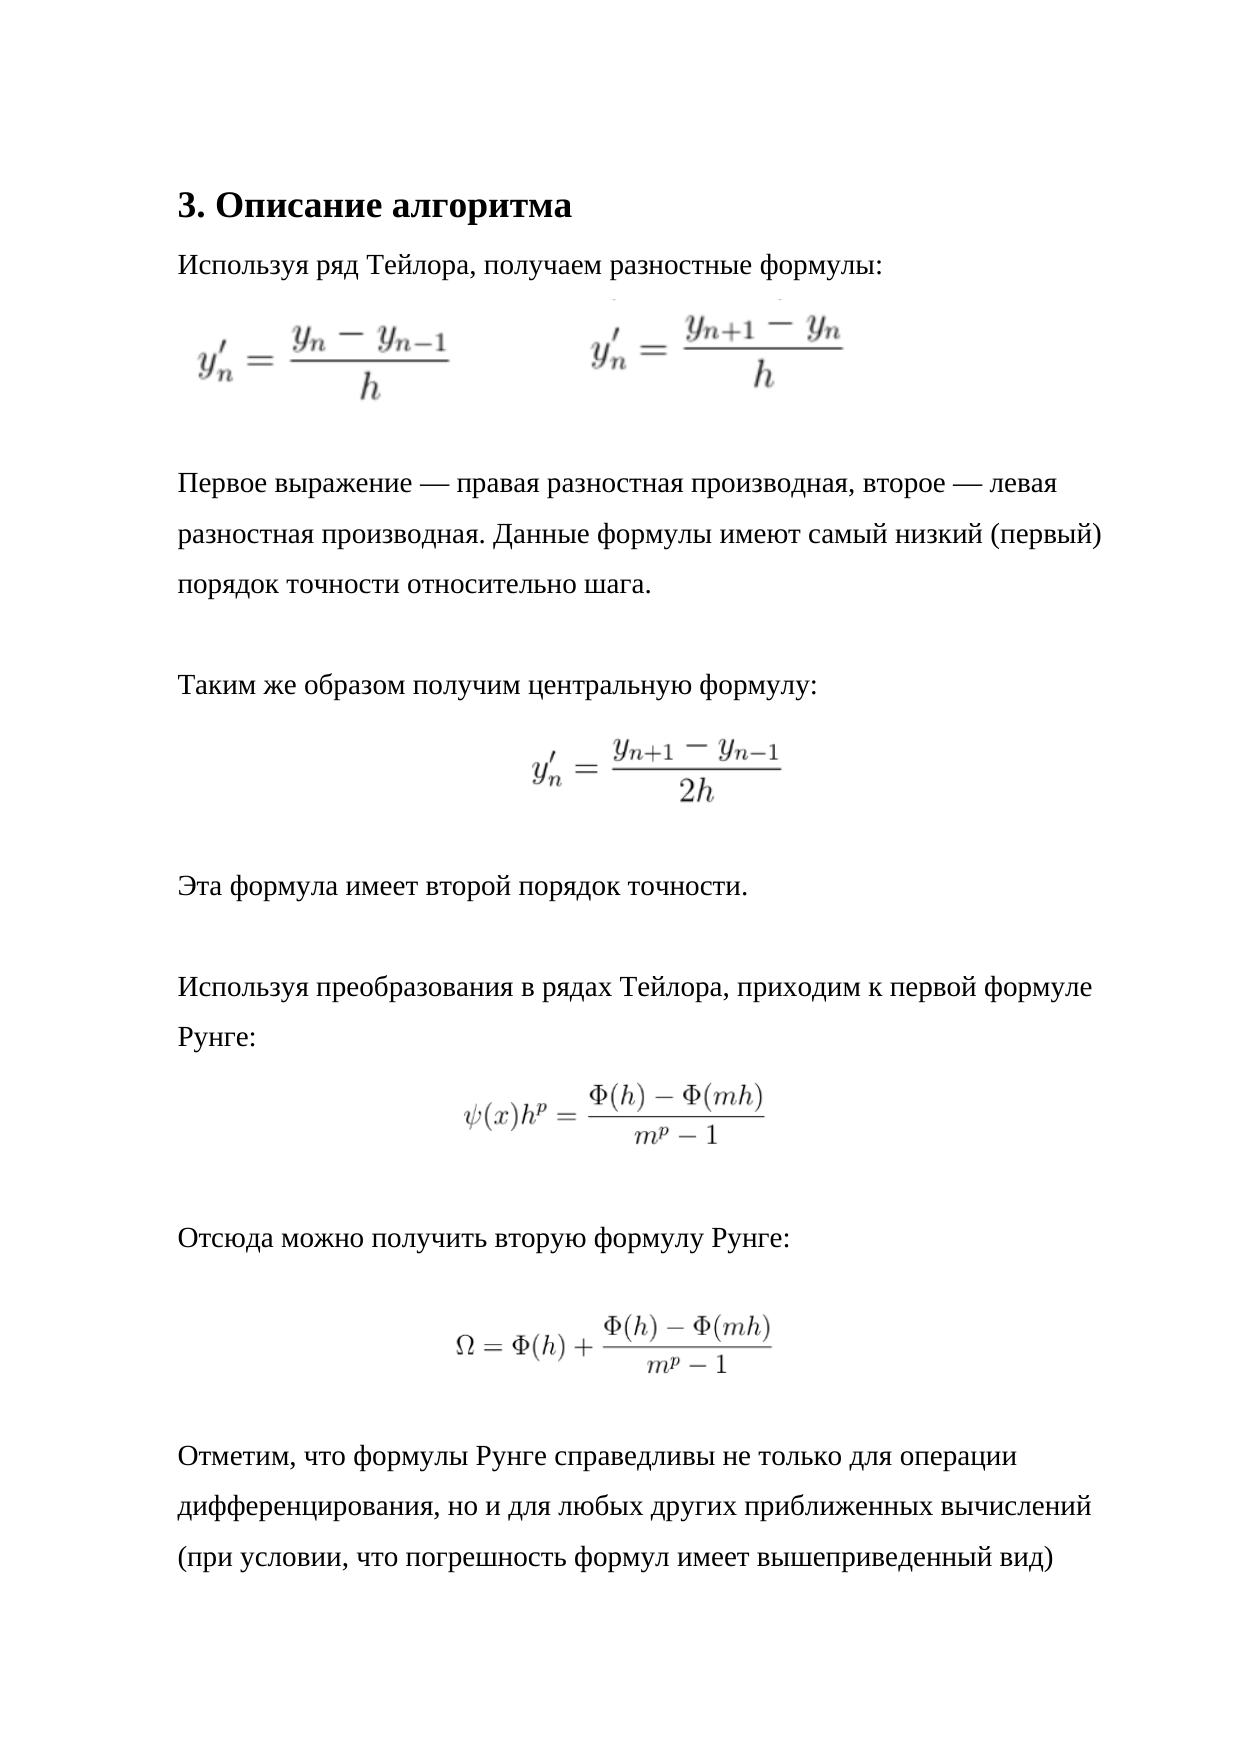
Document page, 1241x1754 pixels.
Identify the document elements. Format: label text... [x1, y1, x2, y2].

picture [517, 717, 812, 823]
text 3. Описание алгоритма [177, 183, 1152, 226]
text Используя преобразования в рядах Тейлора, приходим к первой формуле Рунге: [177, 969, 1152, 1052]
picture [570, 299, 858, 402]
text Отметим, что формулы Рунге справедливы не только для операции дифференцирования, но и для любых других приближенных вычислений (при условии, что погрешность формул имеет вышеприведенный вид) [177, 1438, 1152, 1572]
text Отсюда можно получить вторую формулу Рунге: [177, 1220, 1152, 1254]
text Таким же образом получим центральную формулу: [177, 667, 1152, 700]
picture [190, 306, 498, 413]
picture [431, 1069, 789, 1162]
text Используя ряд Тейлора, получаем разностные формулы: [177, 247, 1152, 281]
picture [428, 1270, 836, 1410]
text Первое выражение — правая разностная производная, второе — левая разностная производная. Данные формулы имеют самый низкий (первый) порядок точности относительно шага. [177, 466, 1152, 600]
text Эта формула имеет второй порядок точности. [177, 868, 1152, 902]
